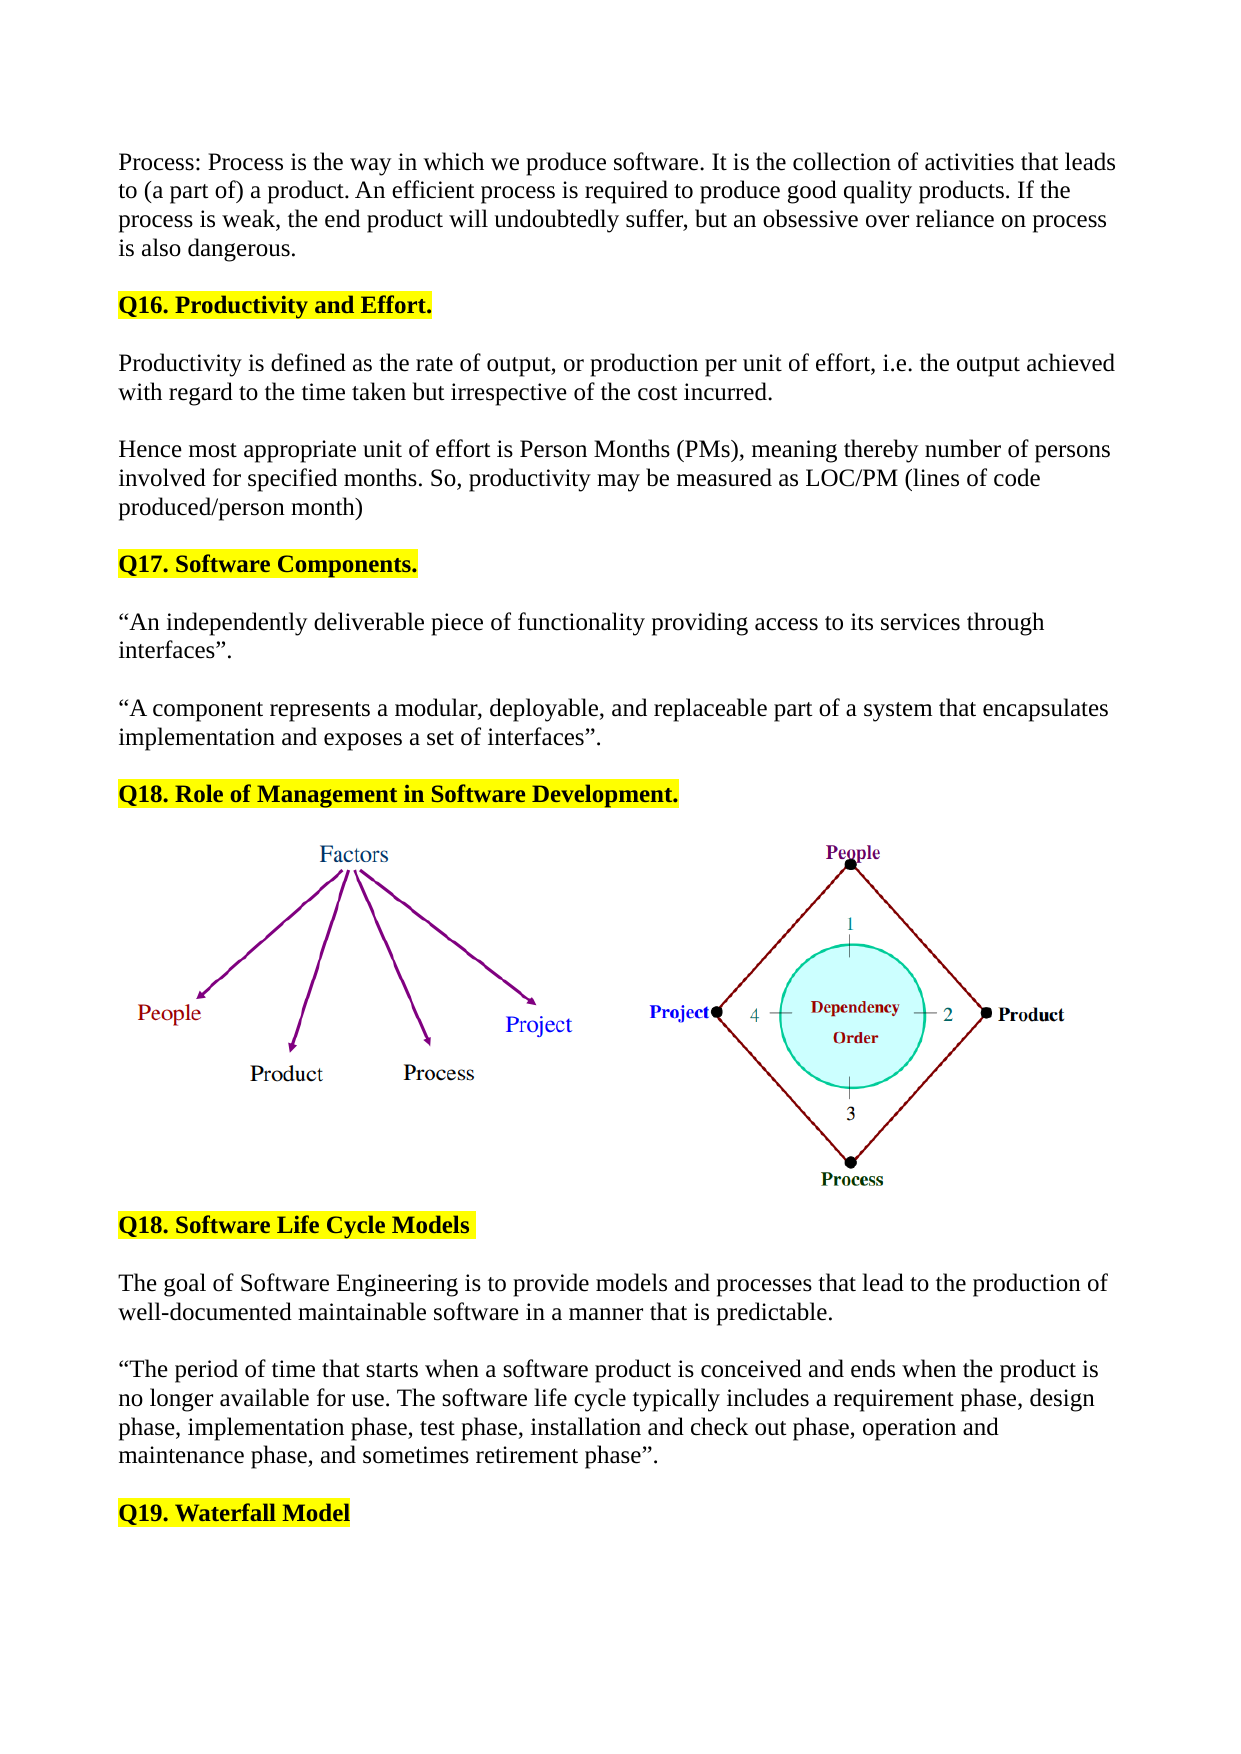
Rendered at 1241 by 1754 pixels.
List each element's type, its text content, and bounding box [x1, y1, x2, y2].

text Q19. Waterfall Model [118, 1498, 1122, 1527]
text “The period of time that starts when a software product is conceived and ends when the product is no longer available for use. The software life cycle typically includes a requirement phase, design phase, implementation phase, test phase, installation and check out phase, operation and maintenance phase, and sometimes retirement phase”. [118, 1354, 1122, 1469]
text “An independently deliverable piece of functionality providing access to its services through interfaces”. [118, 607, 1122, 664]
text Q16. Productivity and Effort. [118, 291, 1122, 319]
picture [137, 843, 576, 1096]
text Q18. Software Life Cycle Models [118, 1211, 1122, 1239]
picture [635, 830, 1074, 1200]
text Hence most appropriate unit of effort is Person Months (PMs), meaning thereby number of persons involved for specified months. So, productivity may be measured as LOC/PM (lines of code produced/person month) [118, 434, 1122, 521]
text Q18. Role of Management in Software Development. [118, 779, 1122, 808]
text The goal of Software Engineering is to provide models and processes that lead to the production of well-documented maintainable software in a manner that is predictable. [118, 1268, 1122, 1326]
text Productivity is defined as the rate of output, or production per unit of effort, i.e. the output achieved with regard to the time taken but irrespective of the cost incurred. [118, 348, 1122, 406]
text “A component represents a modular, deployable, and replaceable part of a system that encapsulates implementation and exposes a set of interfaces”. [118, 693, 1122, 751]
text Process: Process is the way in which we produce software. It is the collection of activities that leads to (a part of) a product. An efficient process is required to produce good quality products. If the process is weak, the end product will undoubtedly suffer, but an obsessive over reliance on process is also dangerous. [118, 147, 1122, 262]
text Q17. Software Components. [118, 549, 1122, 578]
